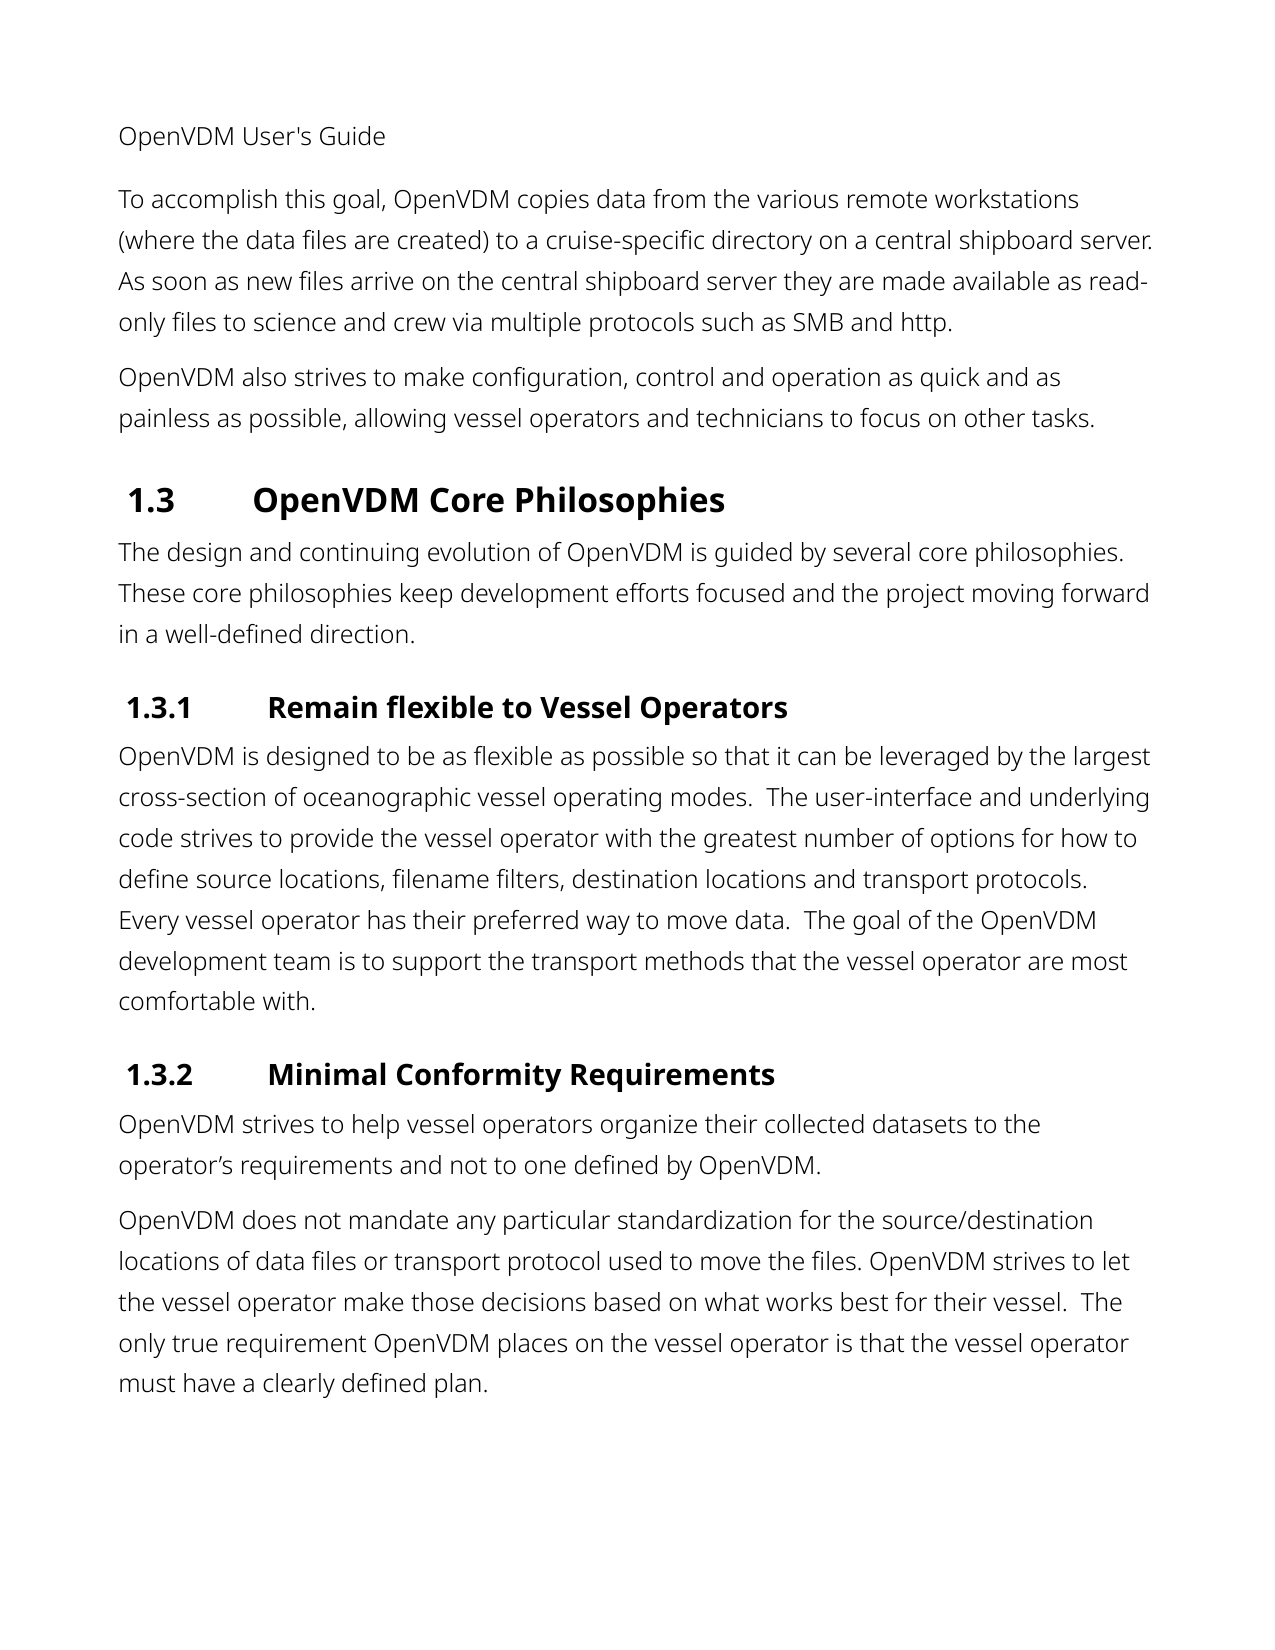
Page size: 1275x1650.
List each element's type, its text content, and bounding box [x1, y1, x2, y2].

subtitle Minimal Conformity Requirements [118, 1054, 1157, 1094]
text The design and continuing evolution of OpenVDM is guided by several core philosophies. These core philosophies keep development efforts focused and the project moving forward in a well-defined direction. [118, 535, 1157, 651]
subtitle OpenVDM Core Philosophies [118, 477, 1157, 522]
text OpenVDM is designed to be as flexible as possible so that it can be leveraged by the largest cross-section of oceanographic vessel operating modes. The user-interface and underlying code strives to provide the vessel operator with the greatest number of options for how to define source locations, filename filters, destination locations and transport protocols. Every vessel operator has their preferred way to move data. The goal of the OpenVDM development team is to support the transport methods that the vessel operator are most comfortable with. [118, 739, 1157, 1018]
text OpenVDM also strives to make configuration, control and operation as quick and as painless as possible, allowing vessel operators and technicians to focus on other tasks. [118, 359, 1157, 434]
text OpenVDM strives to help vessel operators organize their collected datasets to the operator’s requirements and not to one defined by OpenVDM. [118, 1107, 1157, 1181]
subtitle Remain flexible to Vessel Operators [118, 687, 1157, 727]
text OpenVDM does not mandate any particular standardization for the source/destination locations of data files or transport protocol used to move the files. OpenVDM strives to let the vessel operator make those decisions based on what works best for their vessel. The only true requirement OpenVDM places on the vessel operator is that the vessel operator must have a clearly defined plan. [118, 1203, 1157, 1400]
text To accomplish this goal, OpenVDM copies data from the various remote workstations (where the data files are created) to a cruise-specific directory on a central shipboard server. As soon as new files arrive on the central shipboard server they are made available as read-only files to science and crew via multiple protocols such as SMB and http. [118, 182, 1157, 338]
